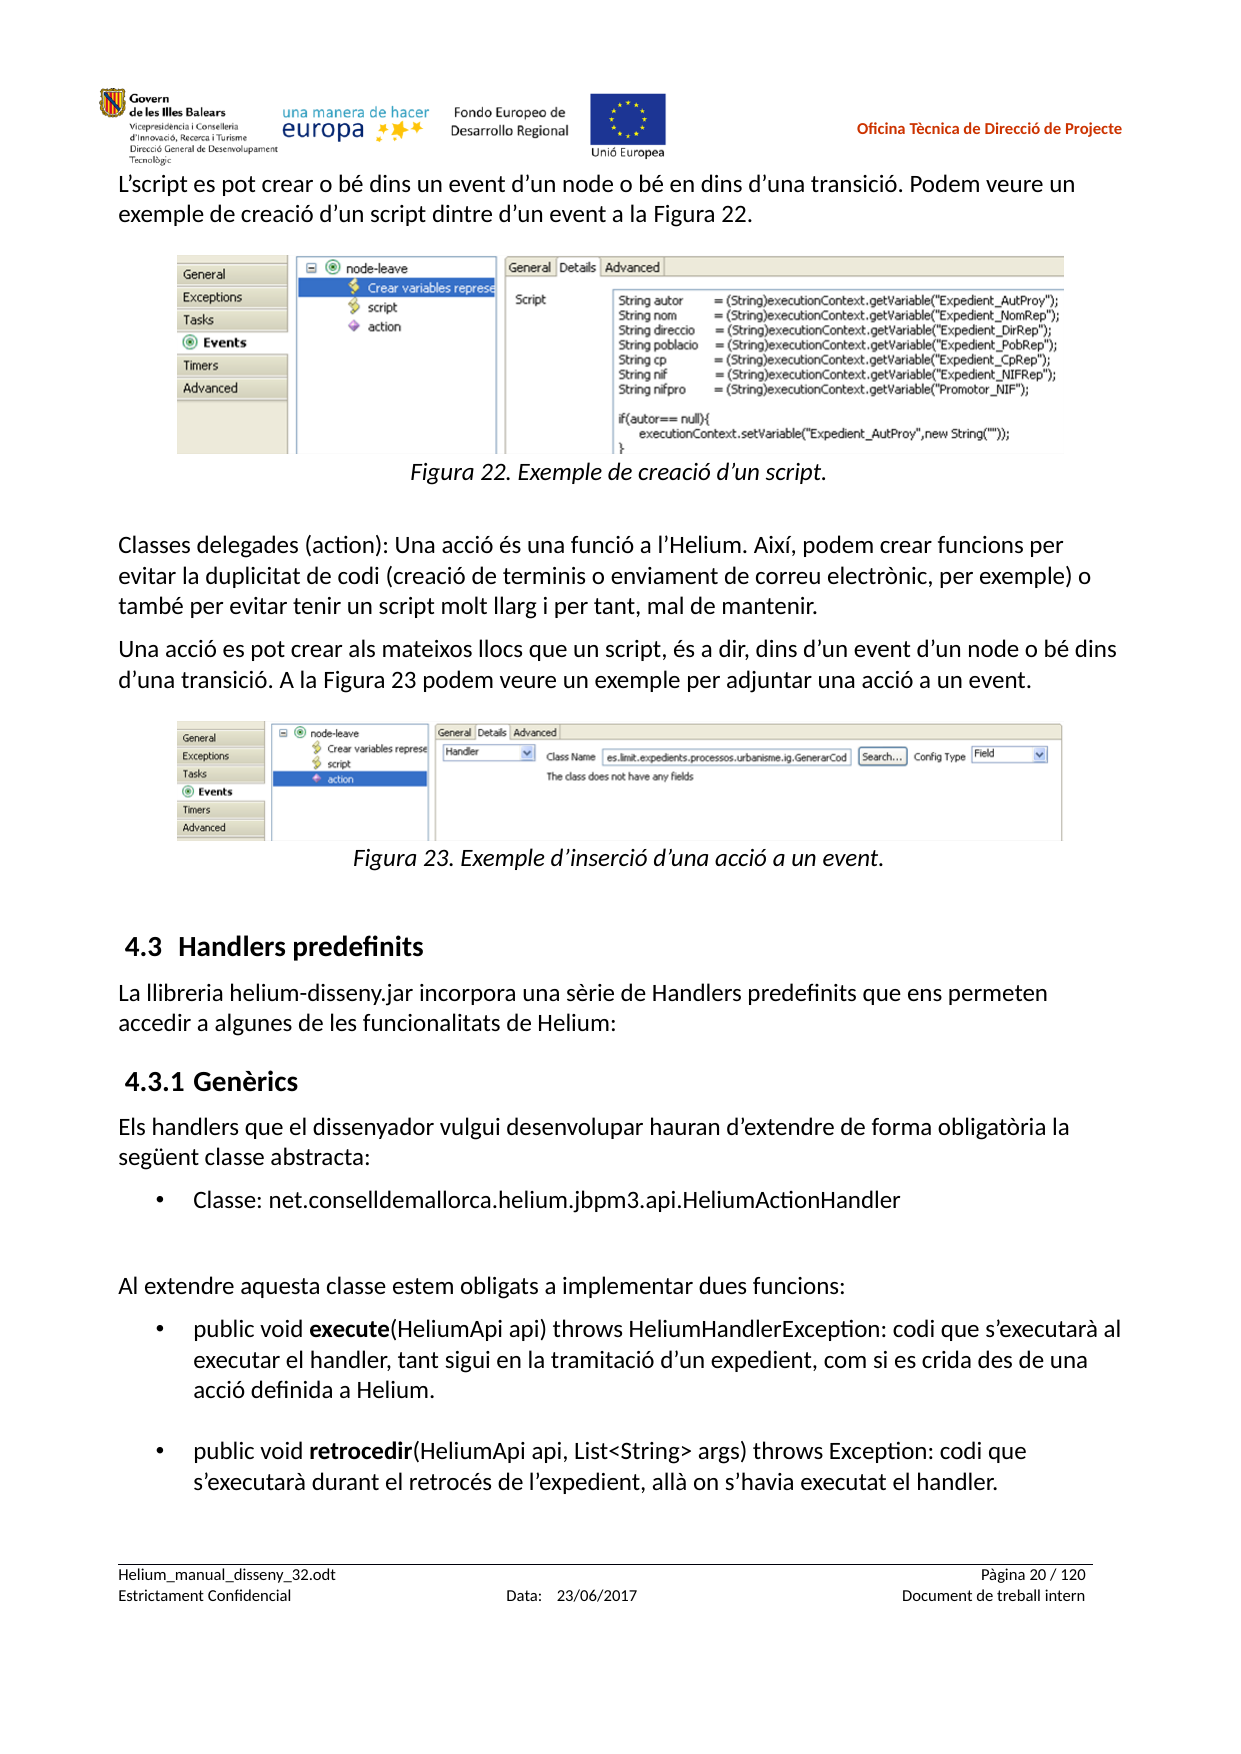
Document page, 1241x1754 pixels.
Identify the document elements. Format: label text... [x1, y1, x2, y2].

subtitle Handlers predefinits [118, 928, 1122, 964]
list Classe: net.conselldemallorca.helium.jbpm3.api.HeliumActionHandler [156, 1184, 1122, 1215]
picture [175, 719, 1065, 843]
text La llibreria helium-disseny.jar incorpora una sèrie de Handlers predefinits que ens permeten accedir a algunes de les funcionalitats de Helium: [118, 977, 1122, 1038]
text Els handlers que el dissenyador vulgui desenvolupar hauran d’extendre de forma obligatòria la següent classe abstracta: [118, 1111, 1122, 1172]
text Figura 22. Exemple de creació d’un script. [175, 456, 1065, 486]
list public void execute(HeliumApi api) throws HeliumHandlerException: codi que s’executarà al executar el handler, tant sigui en la tramitació d’un expedient, com si es crida des de una acció definida a Helium. [156, 1313, 1122, 1436]
subtitle Genèrics [118, 1063, 1122, 1098]
text Al extendre aquesta classe estem obligats a implementar dues funcions: [118, 1270, 1122, 1301]
list public void retrocedir(HeliumApi api, List<String> args) throws Exception: codi que s’executarà durant el retrocés de l’expedient, allà on s’havia executat el handler. [156, 1436, 1122, 1497]
text Una acció es pot crear als mateixos llocs que un script, és a dir, dins d’un event d’un node o bé dins d’una transició. A la Figura 23 podem veure un exemple per adjuntar una acció a un event. [118, 633, 1122, 694]
picture [99, 87, 668, 166]
text Classes delegades (action): Una acció és una funció a l’Helium. Així, podem crear funcions per evitar la duplicitat de codi (creació de terminis o enviament de correu electrònic, per exemple) o també per evitar tenir un script molt llarg i per tant, mal de mantenir. [118, 529, 1122, 621]
picture [175, 253, 1065, 456]
text L’script es pot crear o bé dins un event d’un node o bé en dins d’una transició. Podem veure un exemple de creació d’un script dintre d’un event a la Figura 22. [118, 168, 1122, 229]
text Figura 23. Exemple d’inserció d’una acció a un event. [175, 843, 1065, 873]
